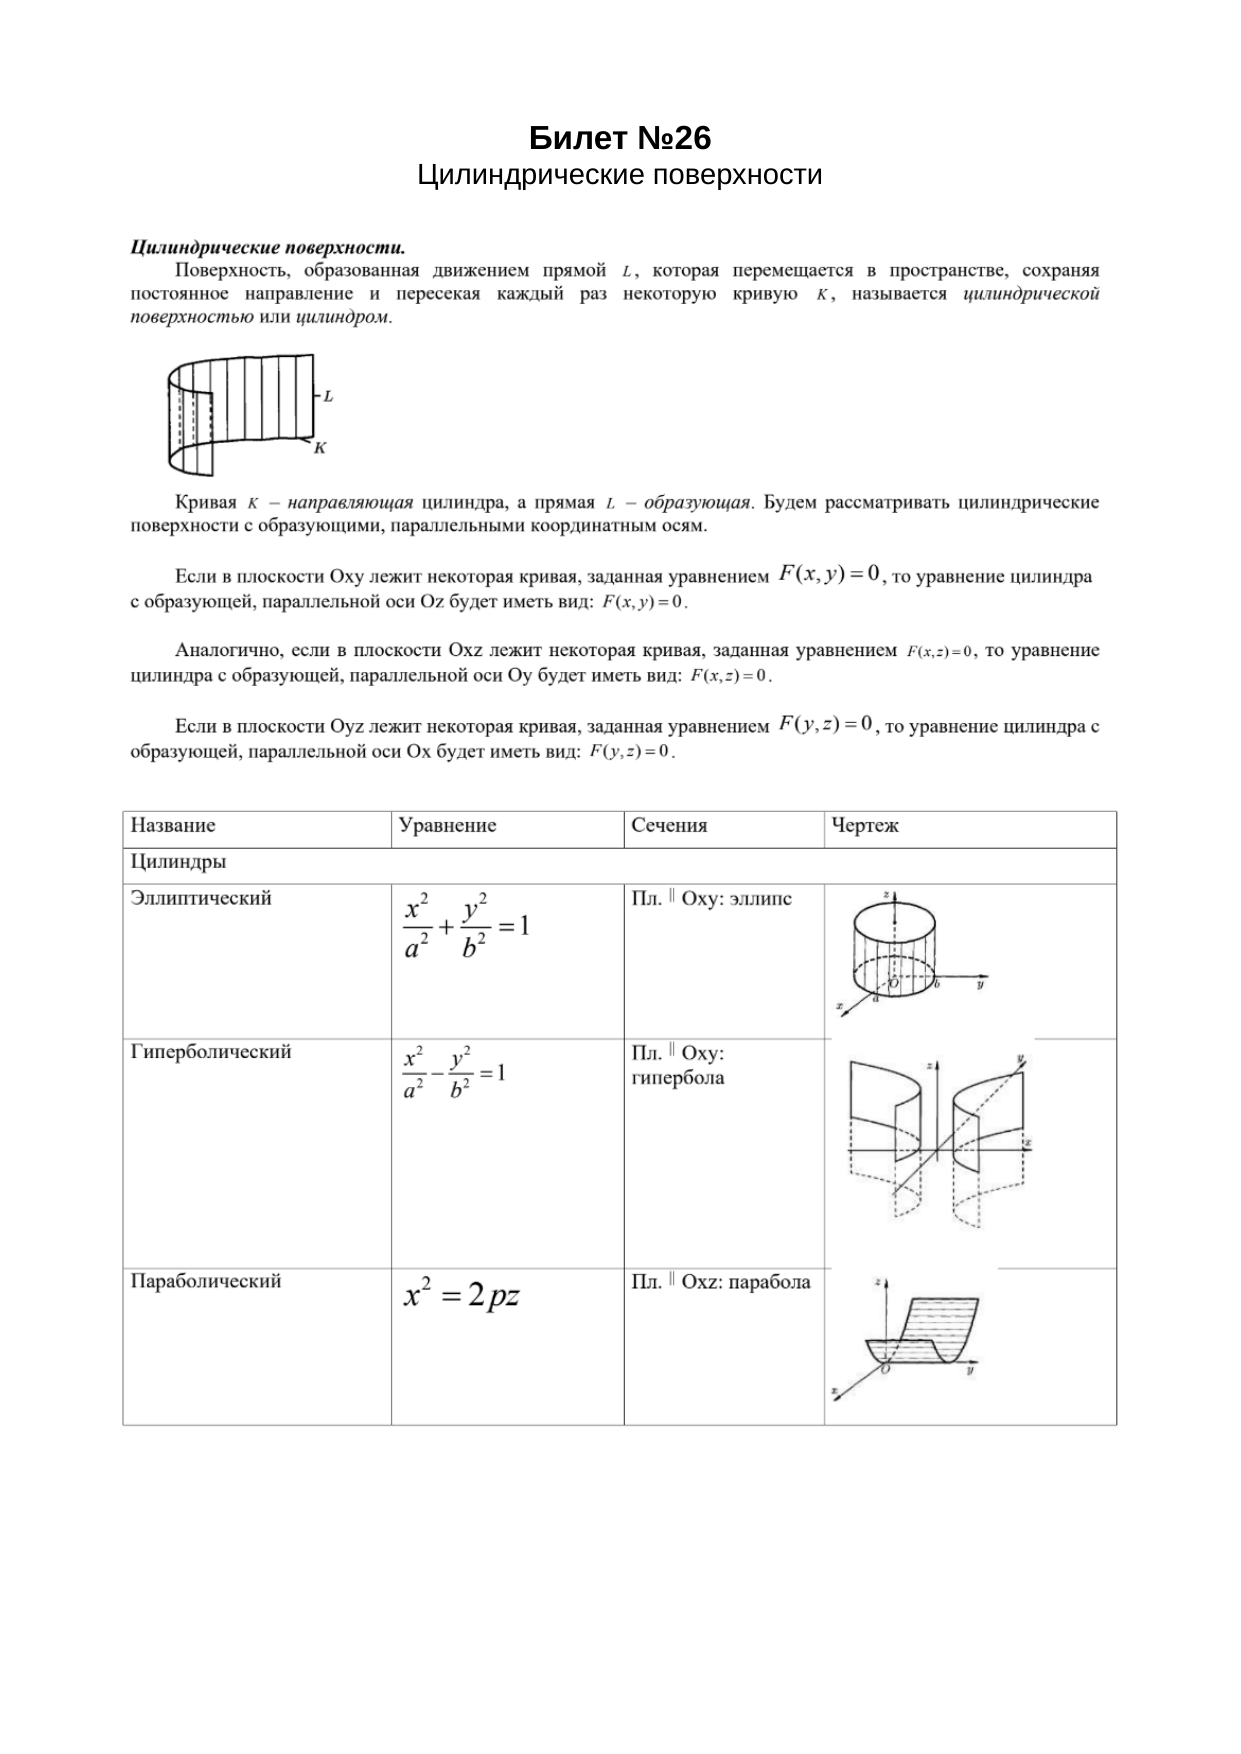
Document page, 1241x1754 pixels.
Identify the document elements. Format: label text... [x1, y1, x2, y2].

text Билет №26 [118, 118, 1122, 157]
text Цилиндрические поверхности [118, 157, 1122, 191]
picture [118, 803, 1123, 1434]
picture [118, 234, 1123, 775]
